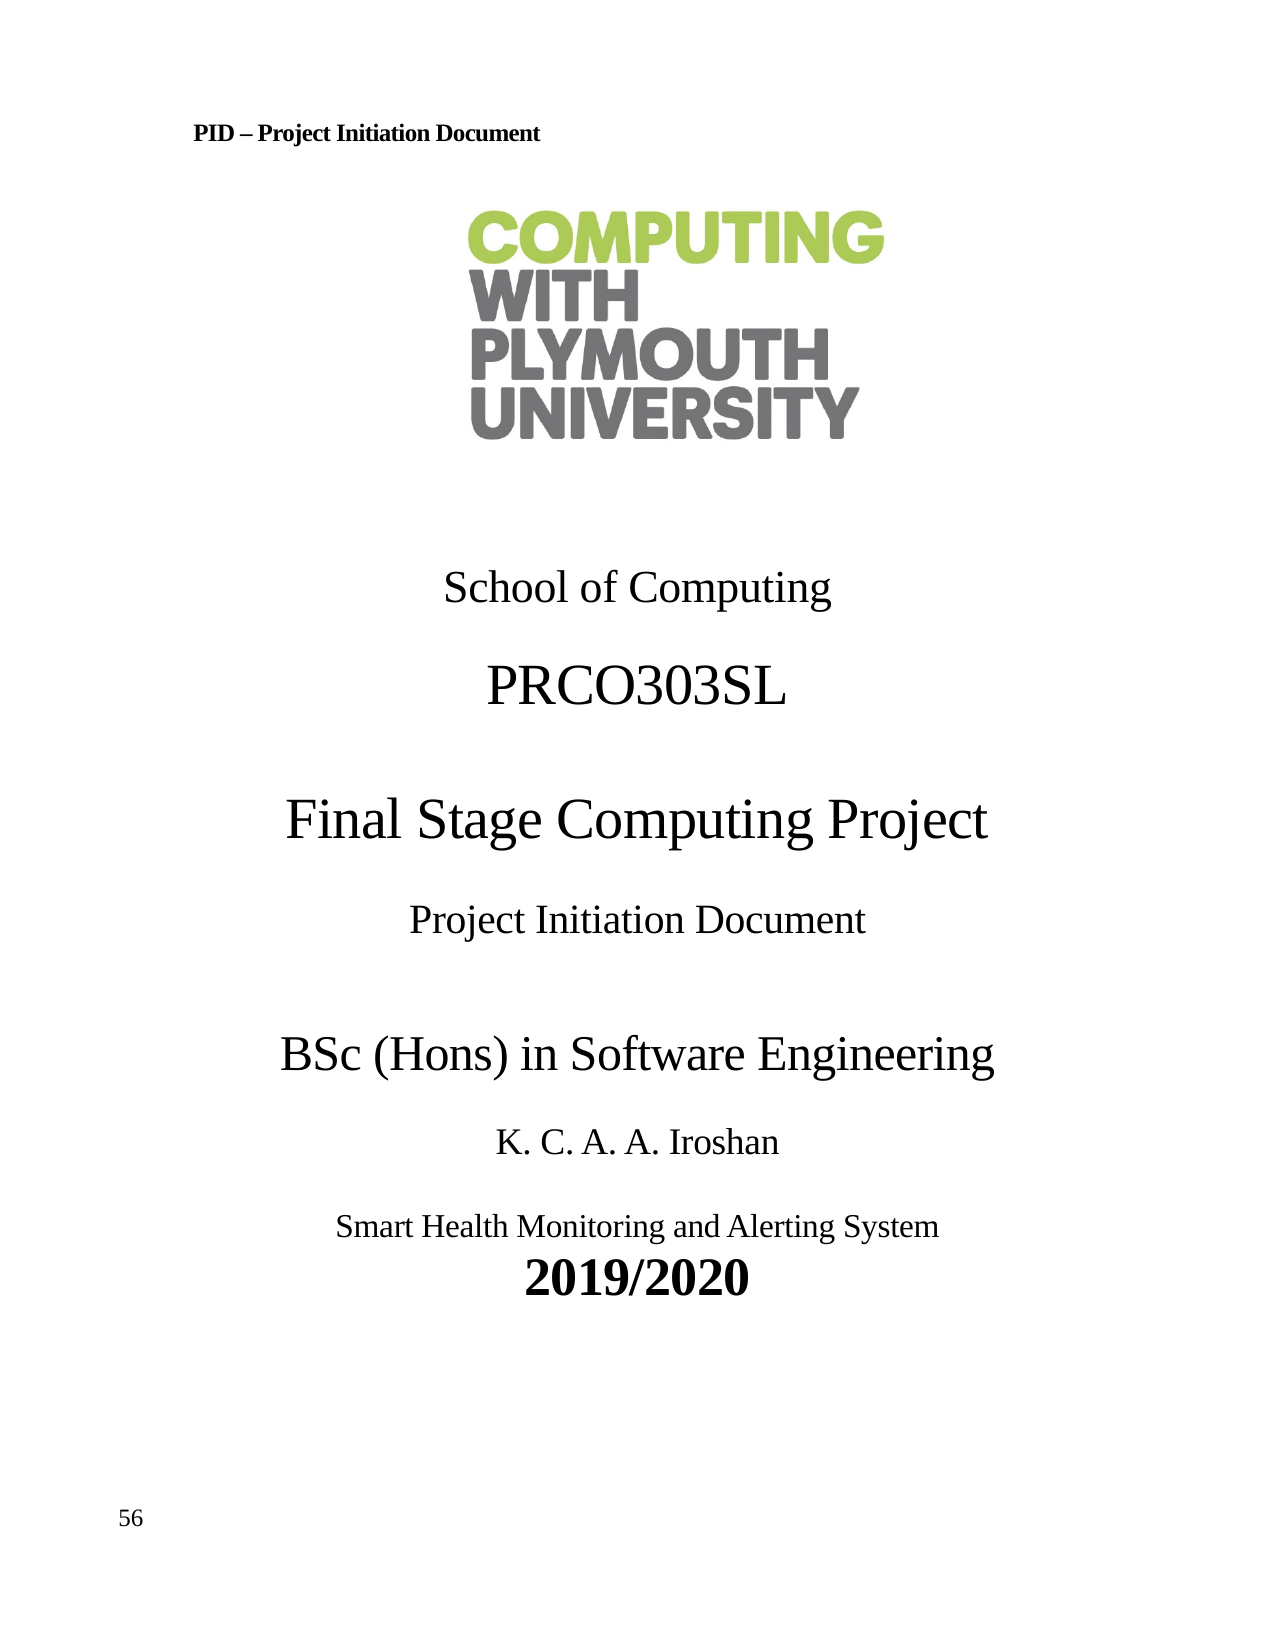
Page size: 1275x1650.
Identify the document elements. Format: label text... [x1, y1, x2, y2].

text Smart Health Monitoring and Alerting System [118, 1206, 1157, 1244]
text Final Stage Computing Project [118, 784, 1157, 851]
text BSc (Hons) in Software Engineering [118, 1024, 1157, 1081]
text School of Computing [118, 559, 1157, 612]
text K. C. A. A. Iroshan [118, 1120, 1157, 1163]
picture [432, 175, 918, 478]
text 2019/2020 [118, 1244, 1157, 1307]
text PRCO303SL [118, 650, 1157, 717]
text Project Initiation Document [118, 894, 1157, 942]
list PID – Project Initiation Document [156, 118, 1157, 147]
